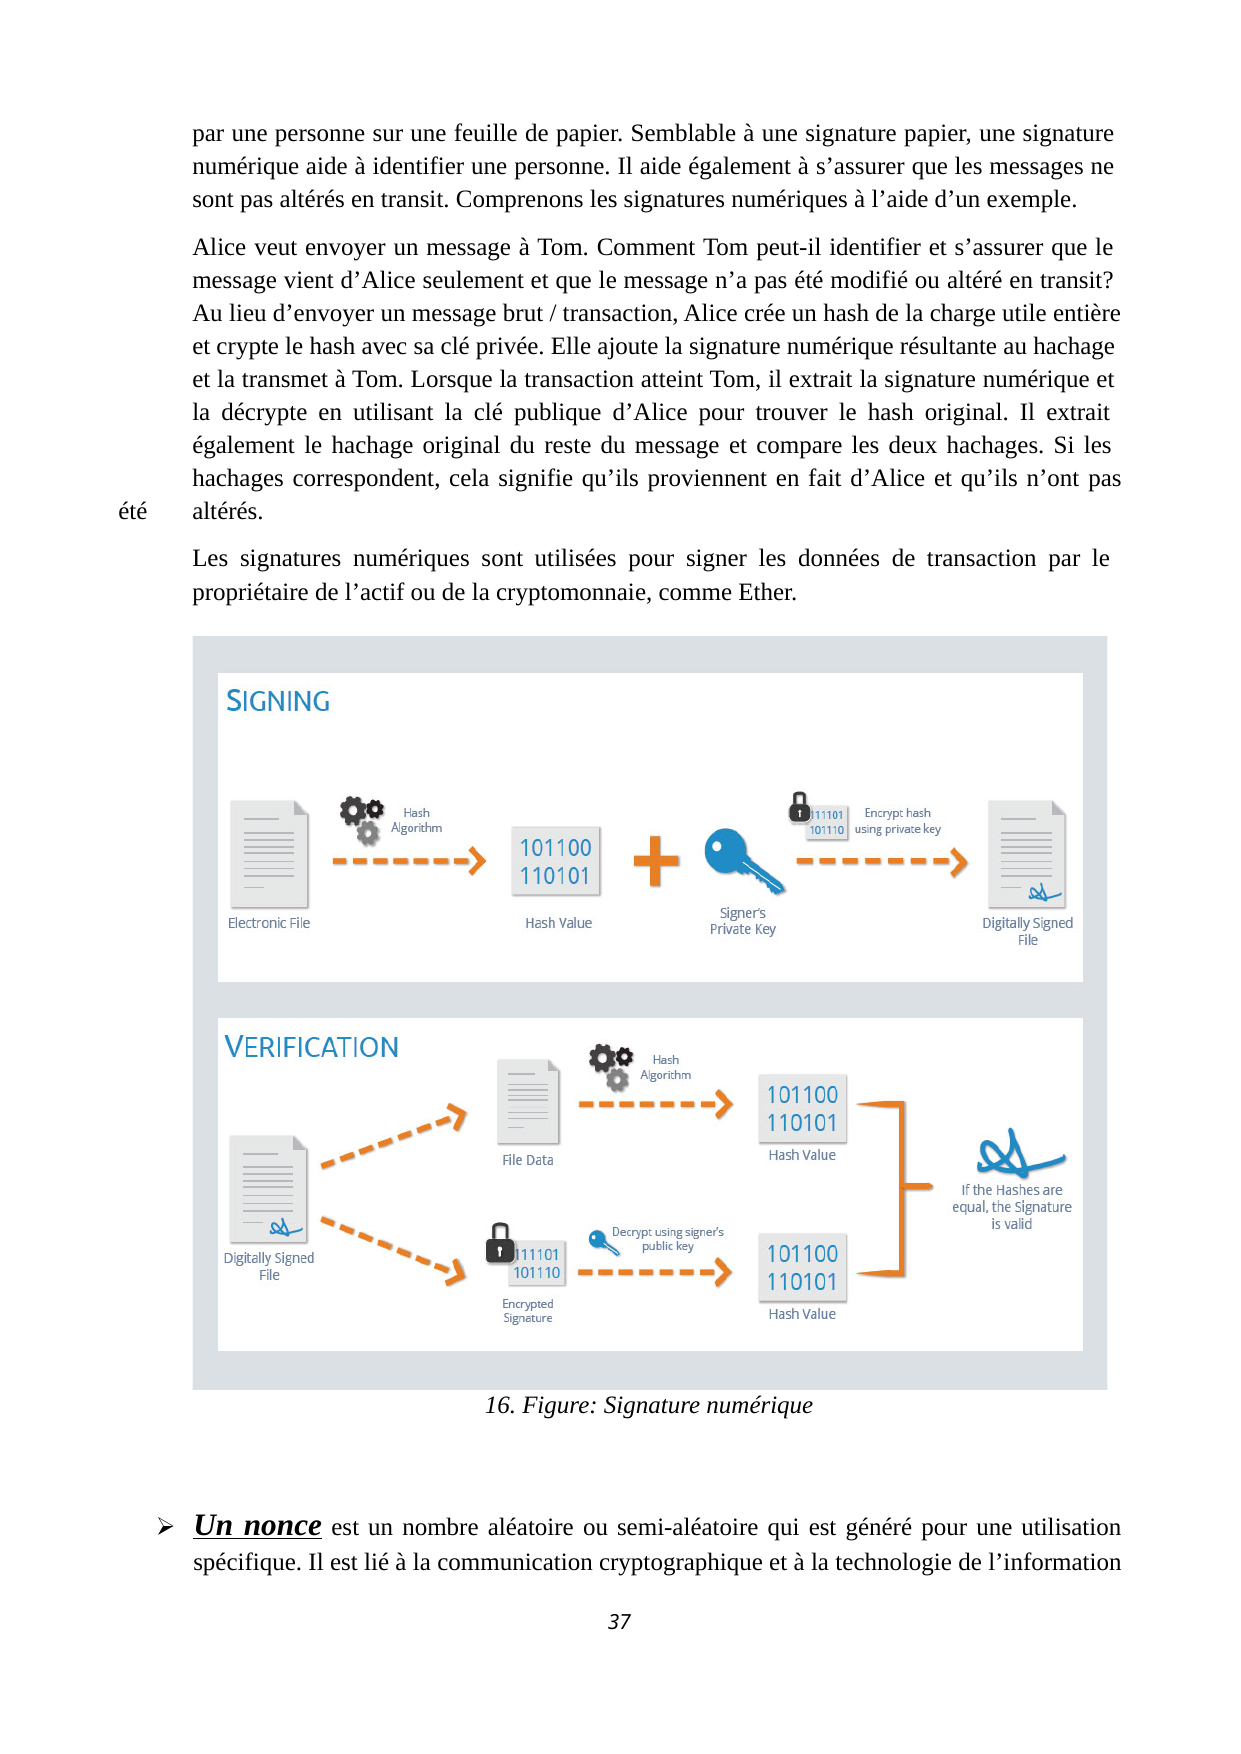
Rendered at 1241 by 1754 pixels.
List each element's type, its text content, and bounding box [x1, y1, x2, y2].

text Les signatures numériques sont utilisées pour signer les données de transaction par le propriétaire de l’actif ou de la cryptomonnaie, comme Ether. [118, 543, 1122, 605]
text par une personne sur une feuille de papier. Semblable à une signature papier, une signature numérique aide à identifier une personne. Il aide également à s’assurer que les messages ne sont pas altérés en transit. Comprenons les signatures numériques à l’aide d’un exemple. [118, 118, 1122, 213]
text 16. Figure: Signature numérique [193, 1390, 1107, 1418]
text Alice veut envoyer un message à Tom. Comment Tom peut-il identifier et s’assurer que le message vient d’Alice seulement et que le message n’a pas été modifié ou altéré en transit? Au lieu d’envoyer un message brut / transaction, Alice crée un hash de la charge utile entière et crypte le hash avec sa clé privée. Elle ajoute la signature numérique résultante au hachage et la transmet à Tom. Lorsque la transaction atteint Tom, il extrait la signature numérique et la décrypte en utilisant la clé publique d’Alice pour trouver le hash original. Il extrait également le hachage original du reste du message et compare les deux hachages. Si les hachages correspondent, cela signifie qu’ils proviennent en fait d’Alice et qu’ils n’ont pas été altérés. [118, 232, 1122, 525]
list Un nonce est un nombre aléatoire ou semi-aléatoire qui est généré pour une utilisation spécifique. Il est lié à la communication cryptographique et à la technologie de l’information [156, 1506, 1122, 1575]
picture [192, 636, 1108, 1390]
